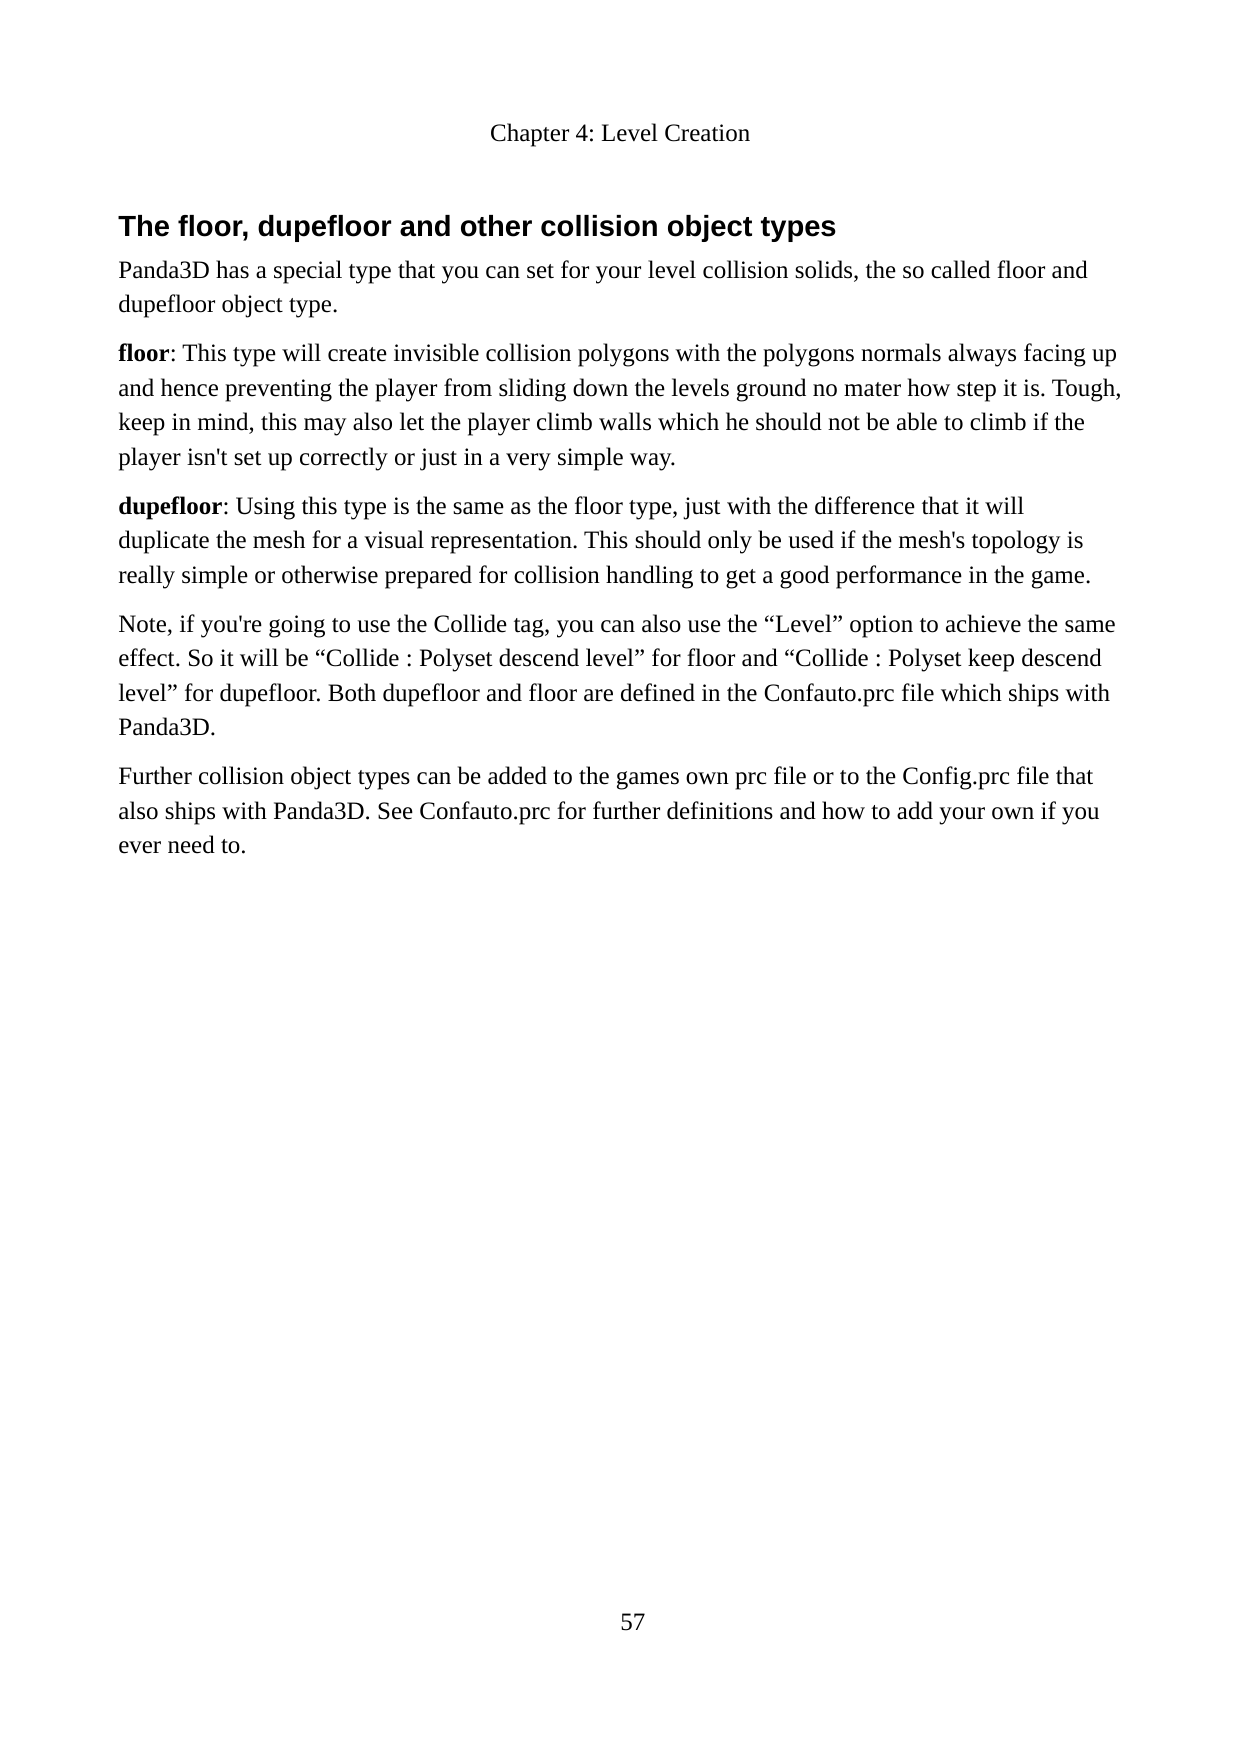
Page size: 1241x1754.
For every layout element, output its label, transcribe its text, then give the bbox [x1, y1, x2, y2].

text Further collision object types can be added to the games own prc file or to the Config.prc file that also ships with Panda3D. See Confauto.prc for further definitions and how to add your own if you ever need to. [118, 761, 1122, 859]
text floor: This type will create invisible collision polygons with the polygons normals always facing up and hence preventing the player from sliding down the levels ground no mater how step it is. Tough, keep in mind, this may also let the player climb walls which he should not be able to climb if the player isn't set up correctly or just in a very simple way. [118, 338, 1122, 471]
text Panda3D has a special type that you can set for your level collision solids, the so called floor and dupefloor object type. [118, 255, 1122, 318]
subtitle The floor, dupefloor and other collision object types [118, 209, 1122, 242]
text dupefloor: Using this type is the same as the floor type, just with the difference that it will duplicate the mesh for a visual representation. This should only be used if the mesh's topology is really simple or otherwise prepared for collision handling to get a good performance in the game. [118, 491, 1122, 588]
